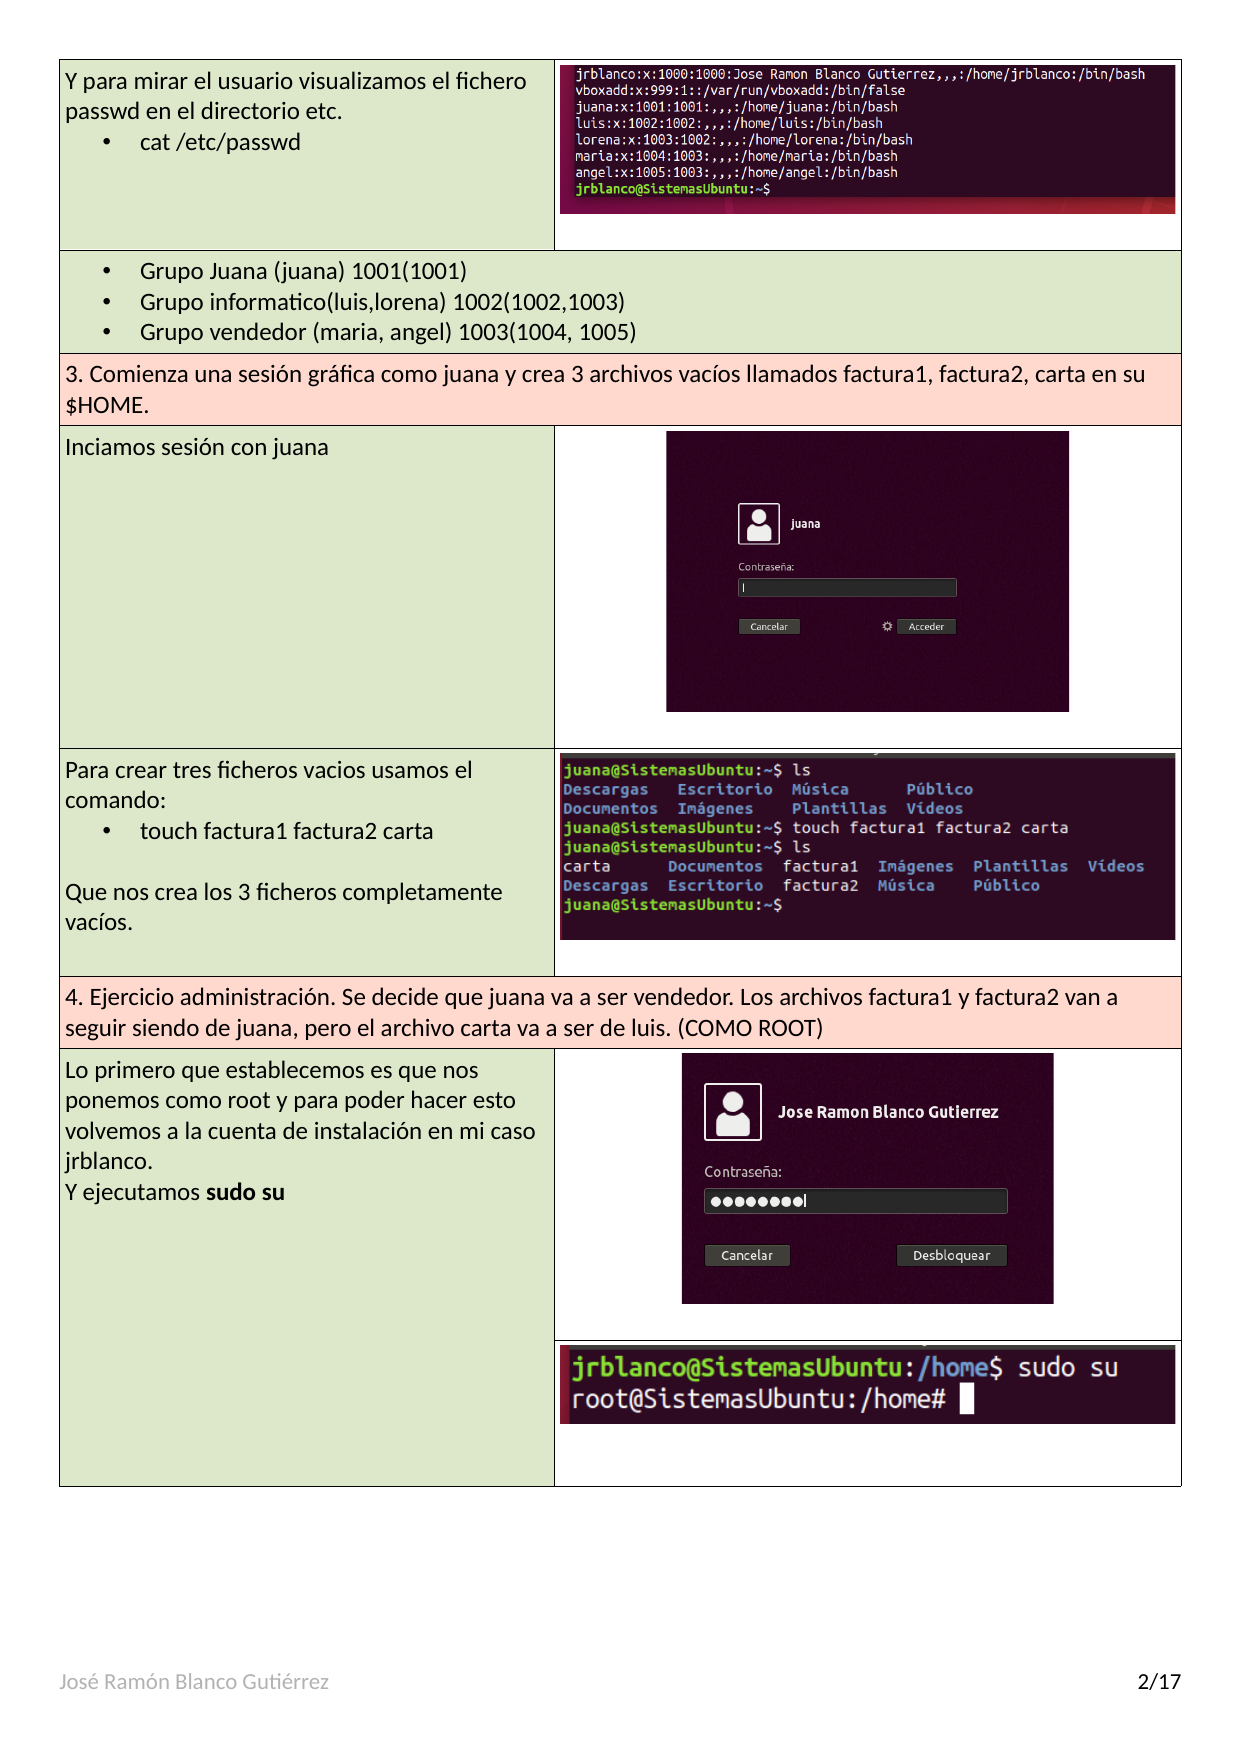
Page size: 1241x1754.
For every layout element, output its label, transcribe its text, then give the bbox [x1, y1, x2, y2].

picture [681, 1053, 1054, 1304]
table_cell Y para mirar el usuario visualizamos el fichero passwd en el directorio etc. cat /etc/passwd [60, 60, 554, 249]
picture [560, 753, 1176, 940]
table_cell Grupo Juana (juana) 1001(1001) Grupo informatico(luis,lorena) 1002(1002,1003) Grupo vendedor (maria, angel) 1003(1004, 1005) [60, 251, 1181, 353]
table_cell Inciamos sesión con juana [60, 426, 554, 748]
picture [560, 1345, 1176, 1424]
table_cell Para crear tres ficheros vacios usamos el comando: touch factura1 factura2 carta Que nos crea los 3 ficheros completamente vacíos. [60, 749, 554, 976]
table_cell [555, 1049, 1181, 1340]
table_cell [555, 60, 1181, 249]
table_cell 3. Comienza una sesión gráfica como juana y crea 3 archivos vacíos llamados factura1, factura2, carta en su $HOME. [60, 354, 1181, 425]
table_cell [555, 1341, 1181, 1486]
table_cell Lo primero que establecemos es que nos ponemos como root y para poder hacer esto volvemos a la cuenta de instalación en mi caso jrblanco. Y ejecutamos sudo su [60, 1049, 554, 1486]
picture [666, 431, 1070, 712]
table_cell 4. Ejercicio administración. Se decide que juana va a ser vendedor. Los archivos factura1 y factura2 van a seguir siendo de juana, pero el archivo carta va a ser de luis. (COMO ROOT) [60, 977, 1181, 1048]
picture [560, 65, 1176, 214]
table_cell [555, 426, 1181, 748]
table_cell [555, 749, 1181, 976]
